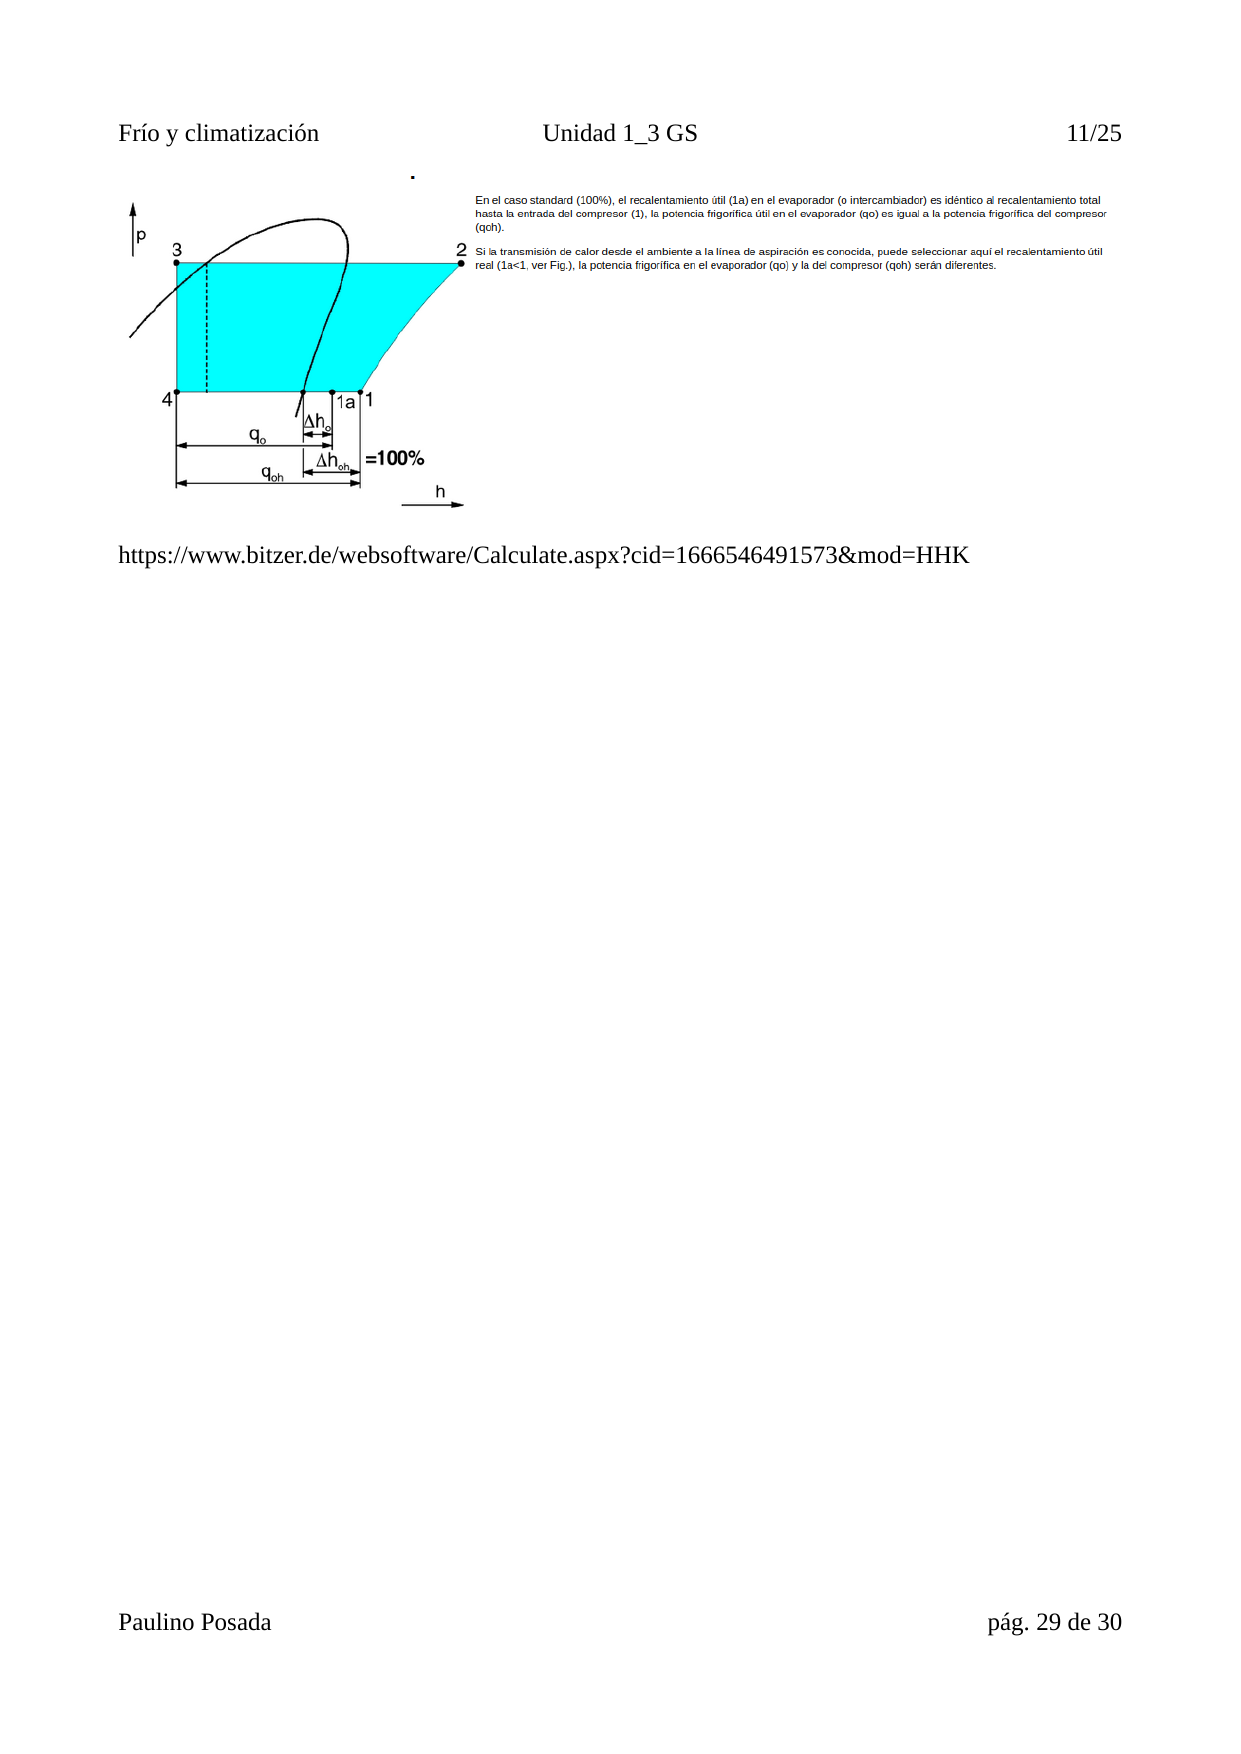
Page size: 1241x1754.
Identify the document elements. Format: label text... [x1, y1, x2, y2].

picture [118, 176, 1123, 527]
text https://www.bitzer.de/websoftware/Calculate.aspx?cid=1666546491573&mod=HHK [118, 527, 1122, 569]
